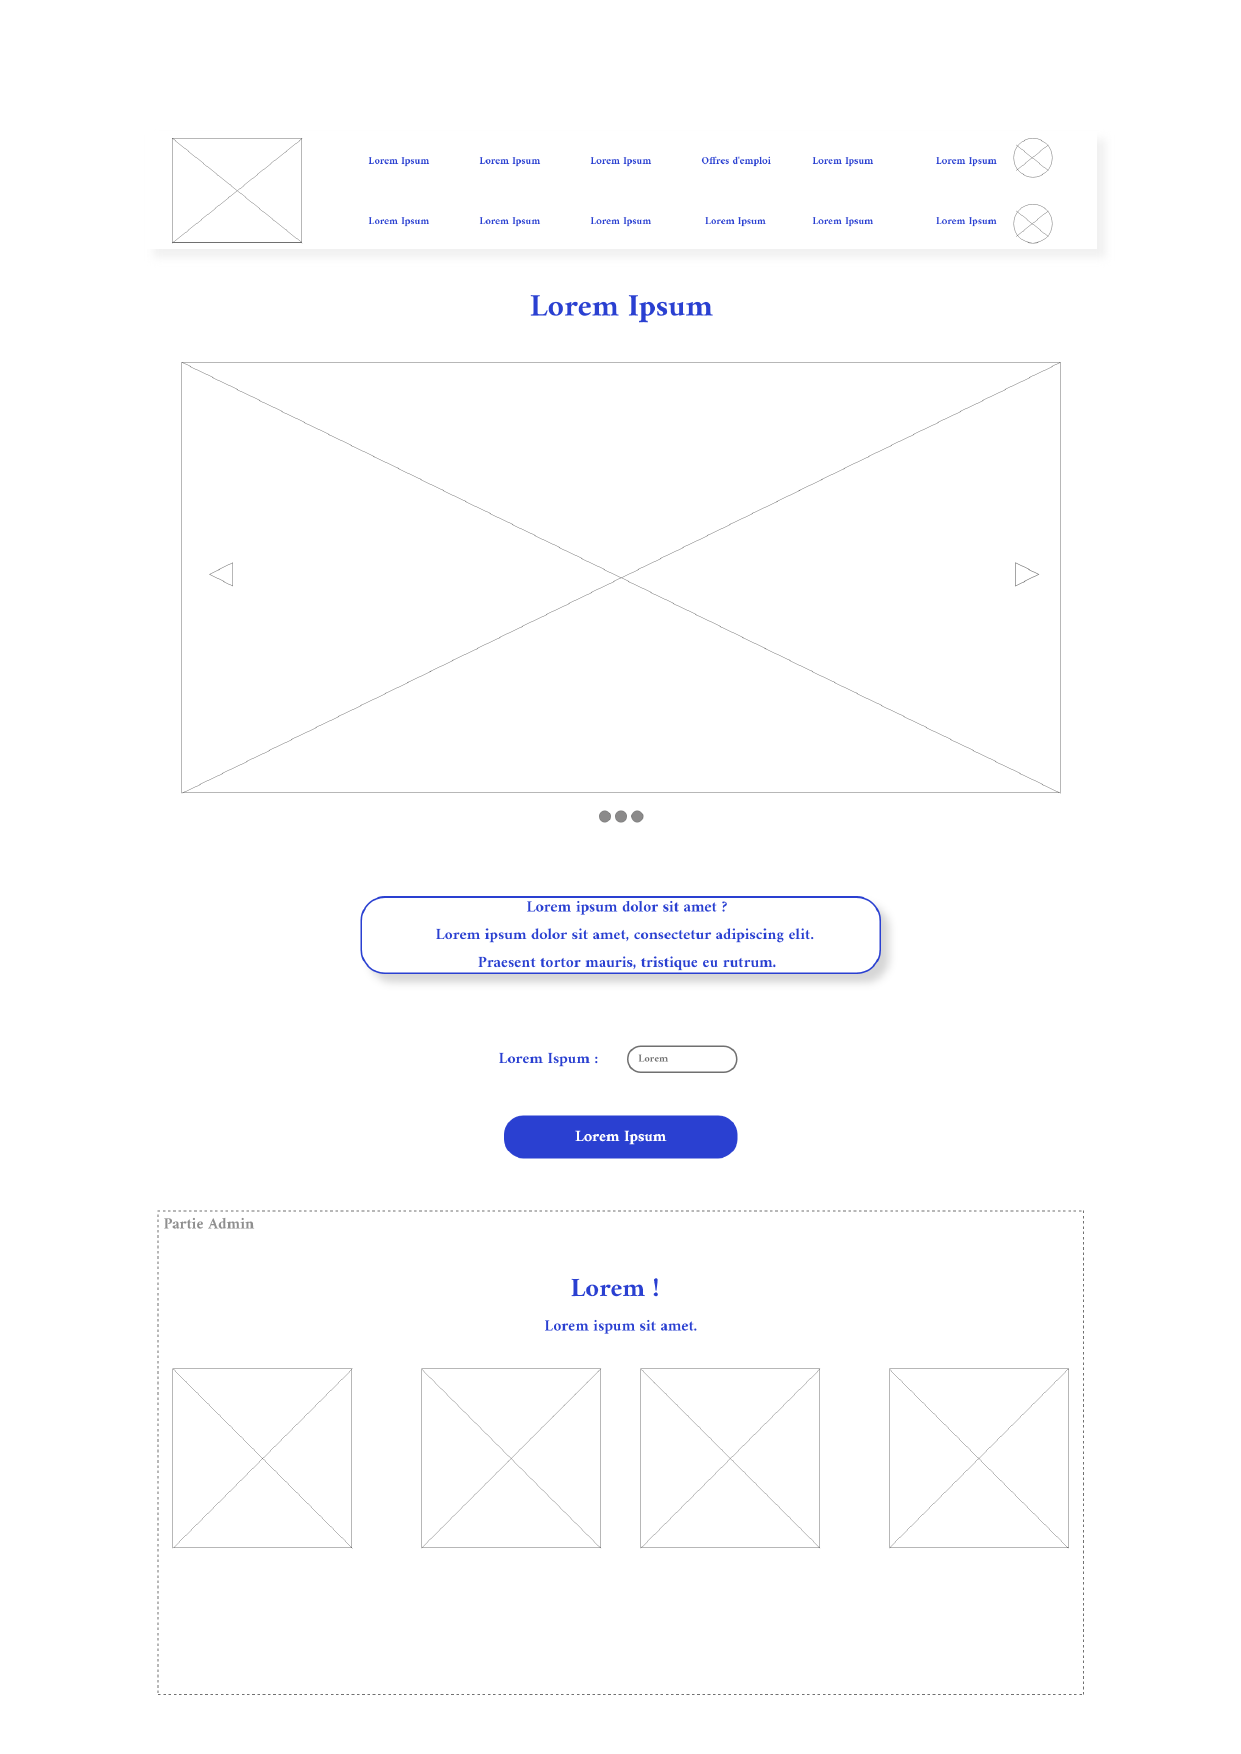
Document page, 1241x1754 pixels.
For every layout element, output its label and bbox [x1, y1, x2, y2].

picture [118, 118, 1123, 1733]
